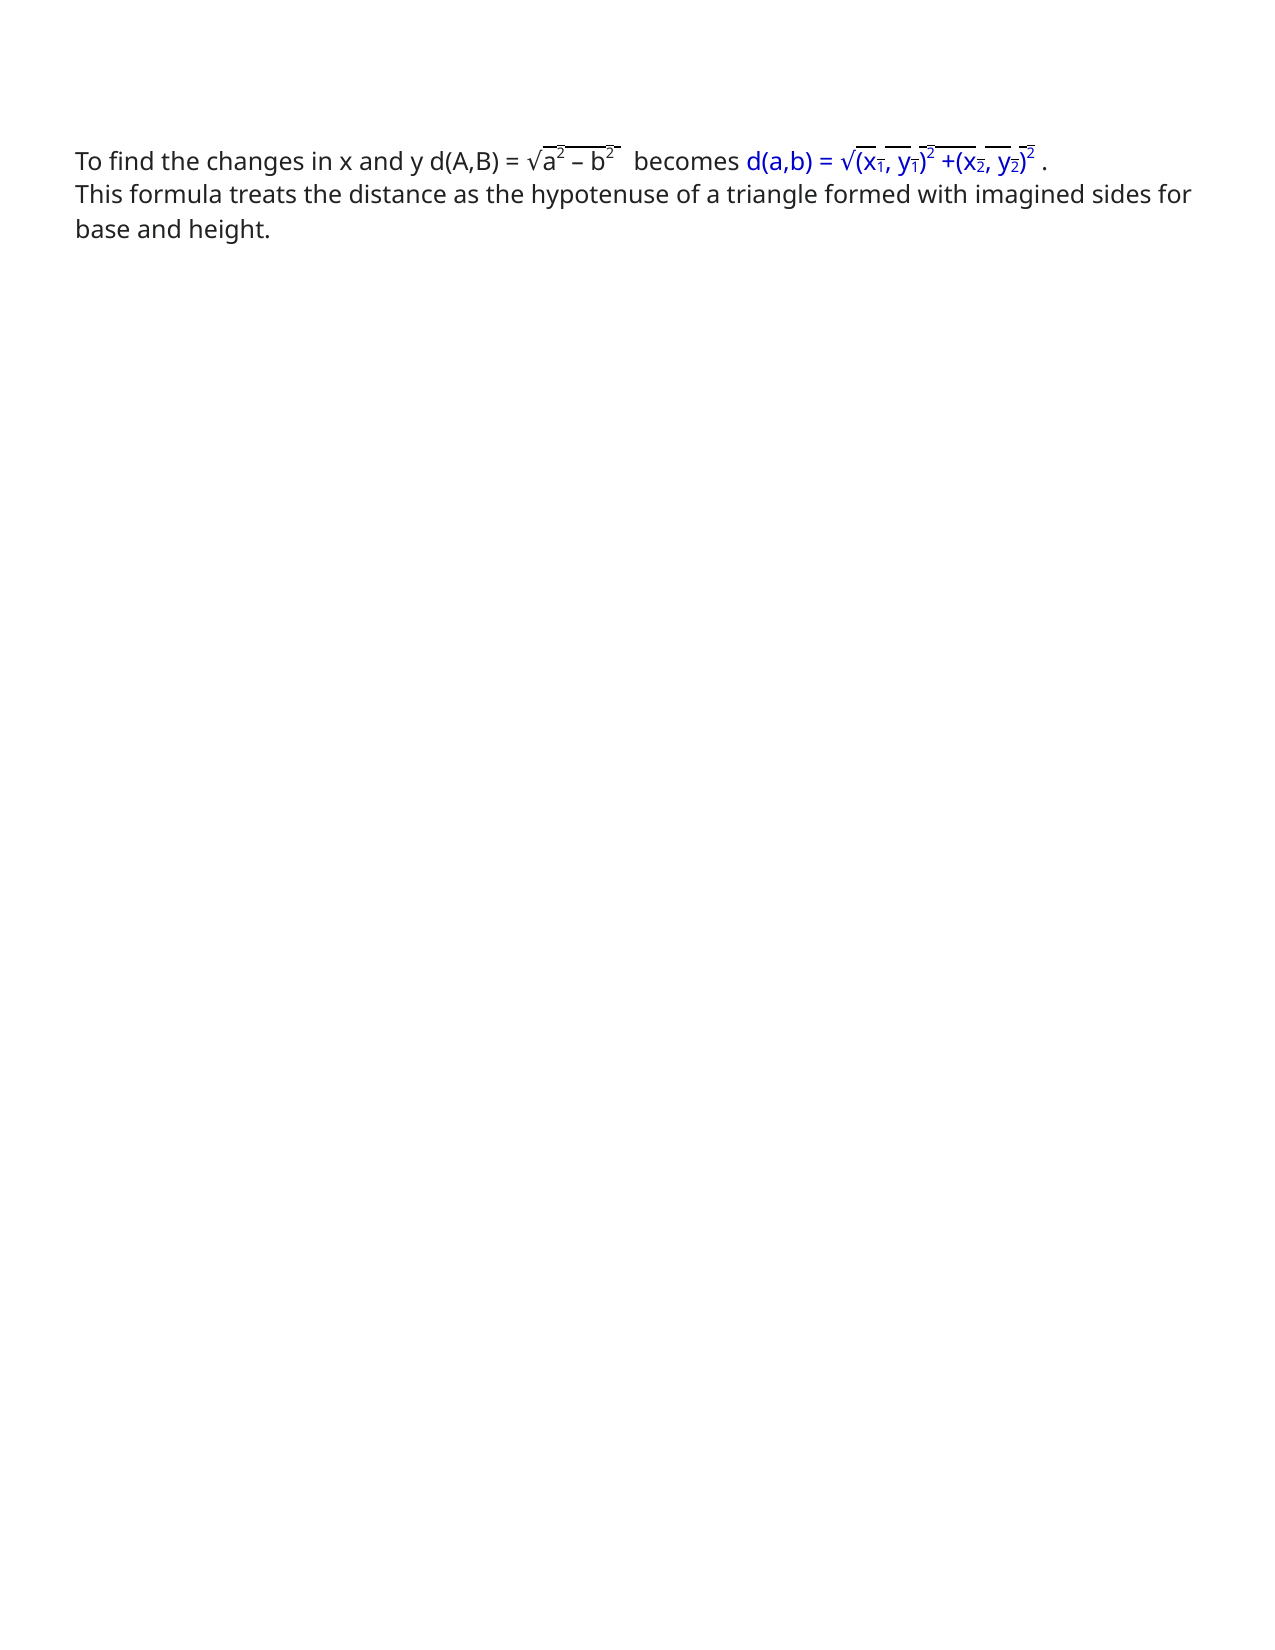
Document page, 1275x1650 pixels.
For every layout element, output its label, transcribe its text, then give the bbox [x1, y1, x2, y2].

text This formula treats the distance as the hypotenuse of a triangle formed with imagined sides for base and height. [75, 177, 1200, 245]
text To find the changes in x and y d(A,B) = √a2 – b2 becomes d(a,b) = √(x1, y1)2 +(x2, y2)2 . [75, 143, 1200, 177]
